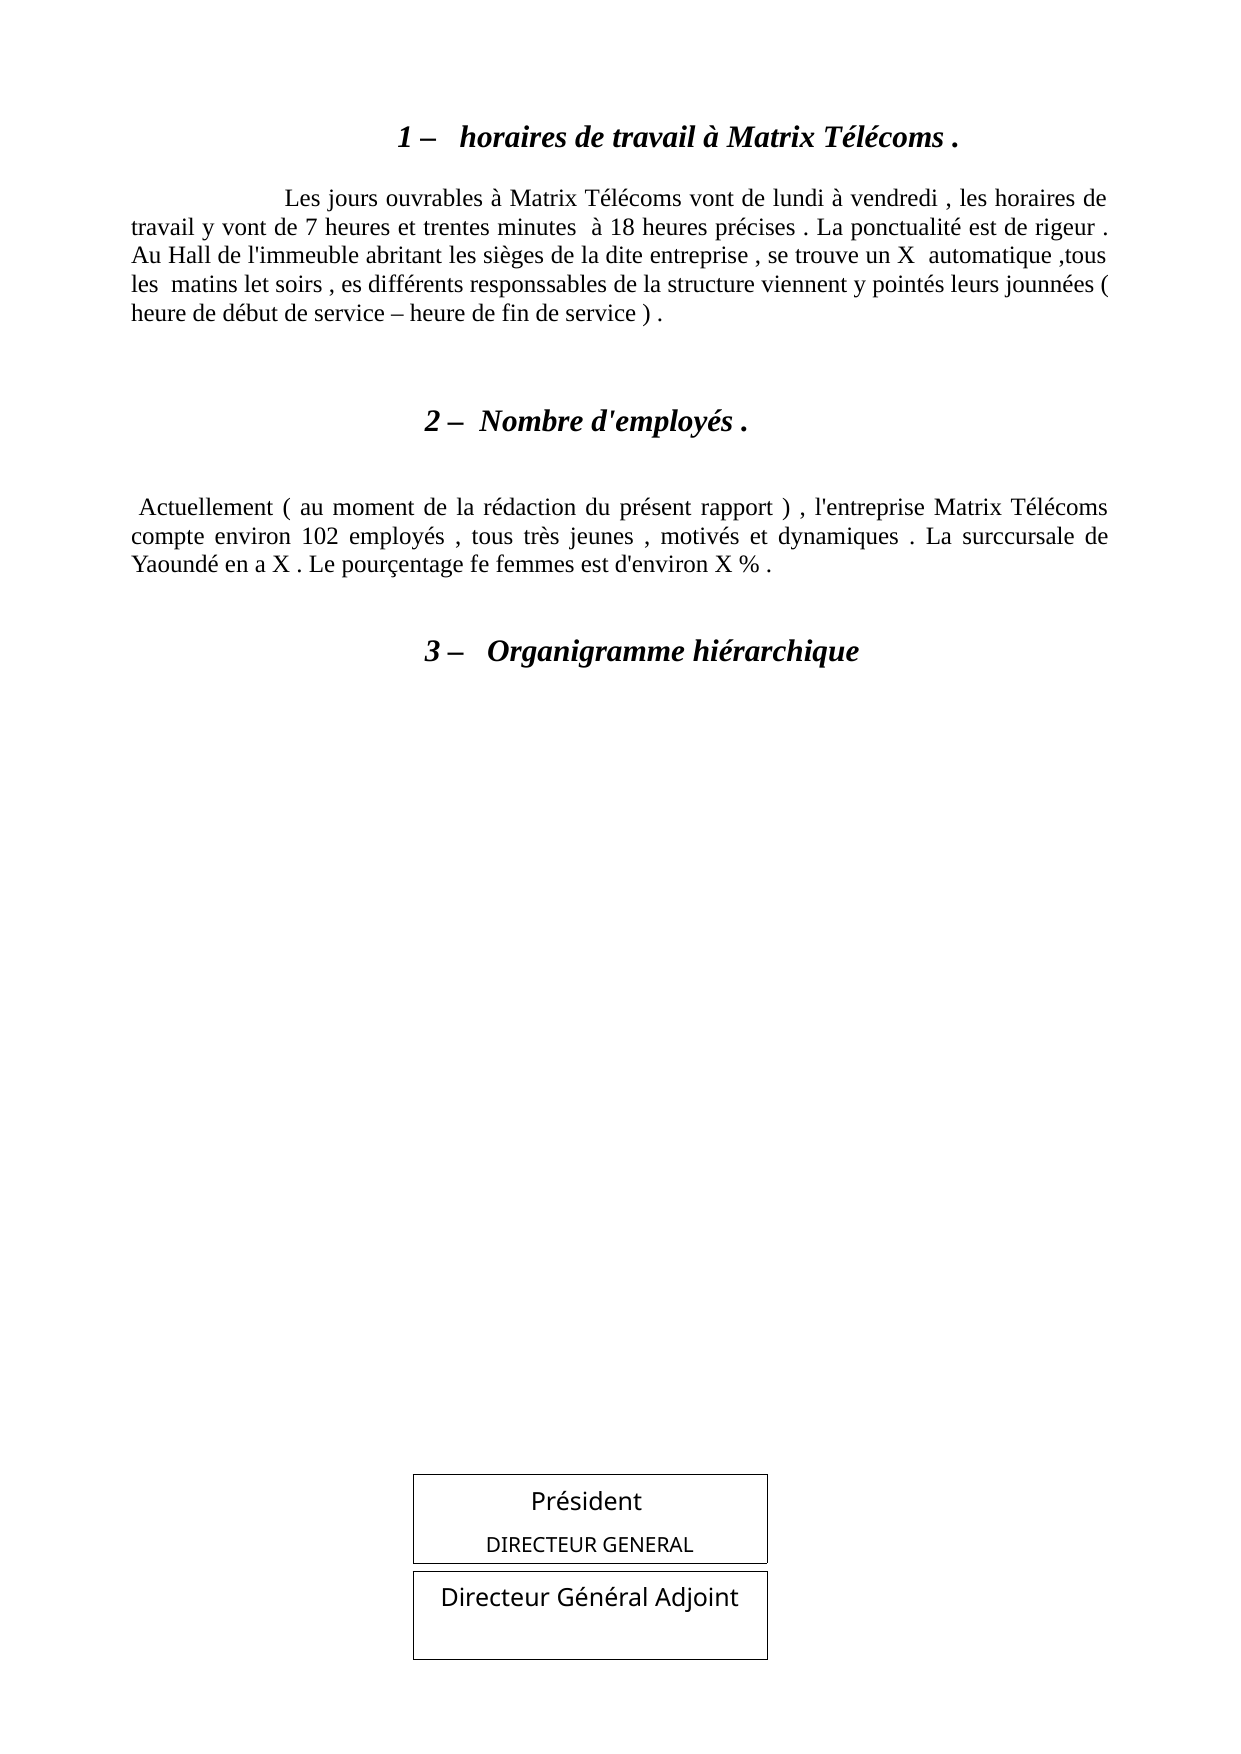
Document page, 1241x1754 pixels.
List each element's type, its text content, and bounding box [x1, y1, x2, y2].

text Actuellement ( au moment de la rédaction du présent rapport ) , l'entreprise Matrix Télécoms compte environ 102 employés , tous très jeunes , motivés et dynamiques . La surccursale de Yaoundé en a X . Le pourçentage fe femmes est d'environ X % . [131, 492, 1109, 578]
list 1 – horaires de travail à Matrix Télécoms . [241, 118, 1109, 154]
text Directeur Général Adjoint [421, 1580, 758, 1614]
list Les jours ouvrables à Matrix Télécoms vont de lundi à vendredi , les horaires de travail y vont de 7 heures et trentes minutes à 18 heures précises . La ponctualité est de rigeur . Au Hall de l'immeuble abritant les sièges de la dite entreprise , se trouve un X automatique ,tous les matins let soirs , es différents responssables de la structure viennent y pointés leurs jounnées ( heure de début de service – heure de fin de service ) . [131, 183, 1109, 327]
text Président [421, 1483, 758, 1517]
text 2 – Nombre d'employés . [131, 402, 1109, 438]
text 3 – Organigramme hiérarchique [131, 632, 1109, 668]
text DIRECTEUR GENERAL [421, 1530, 758, 1554]
